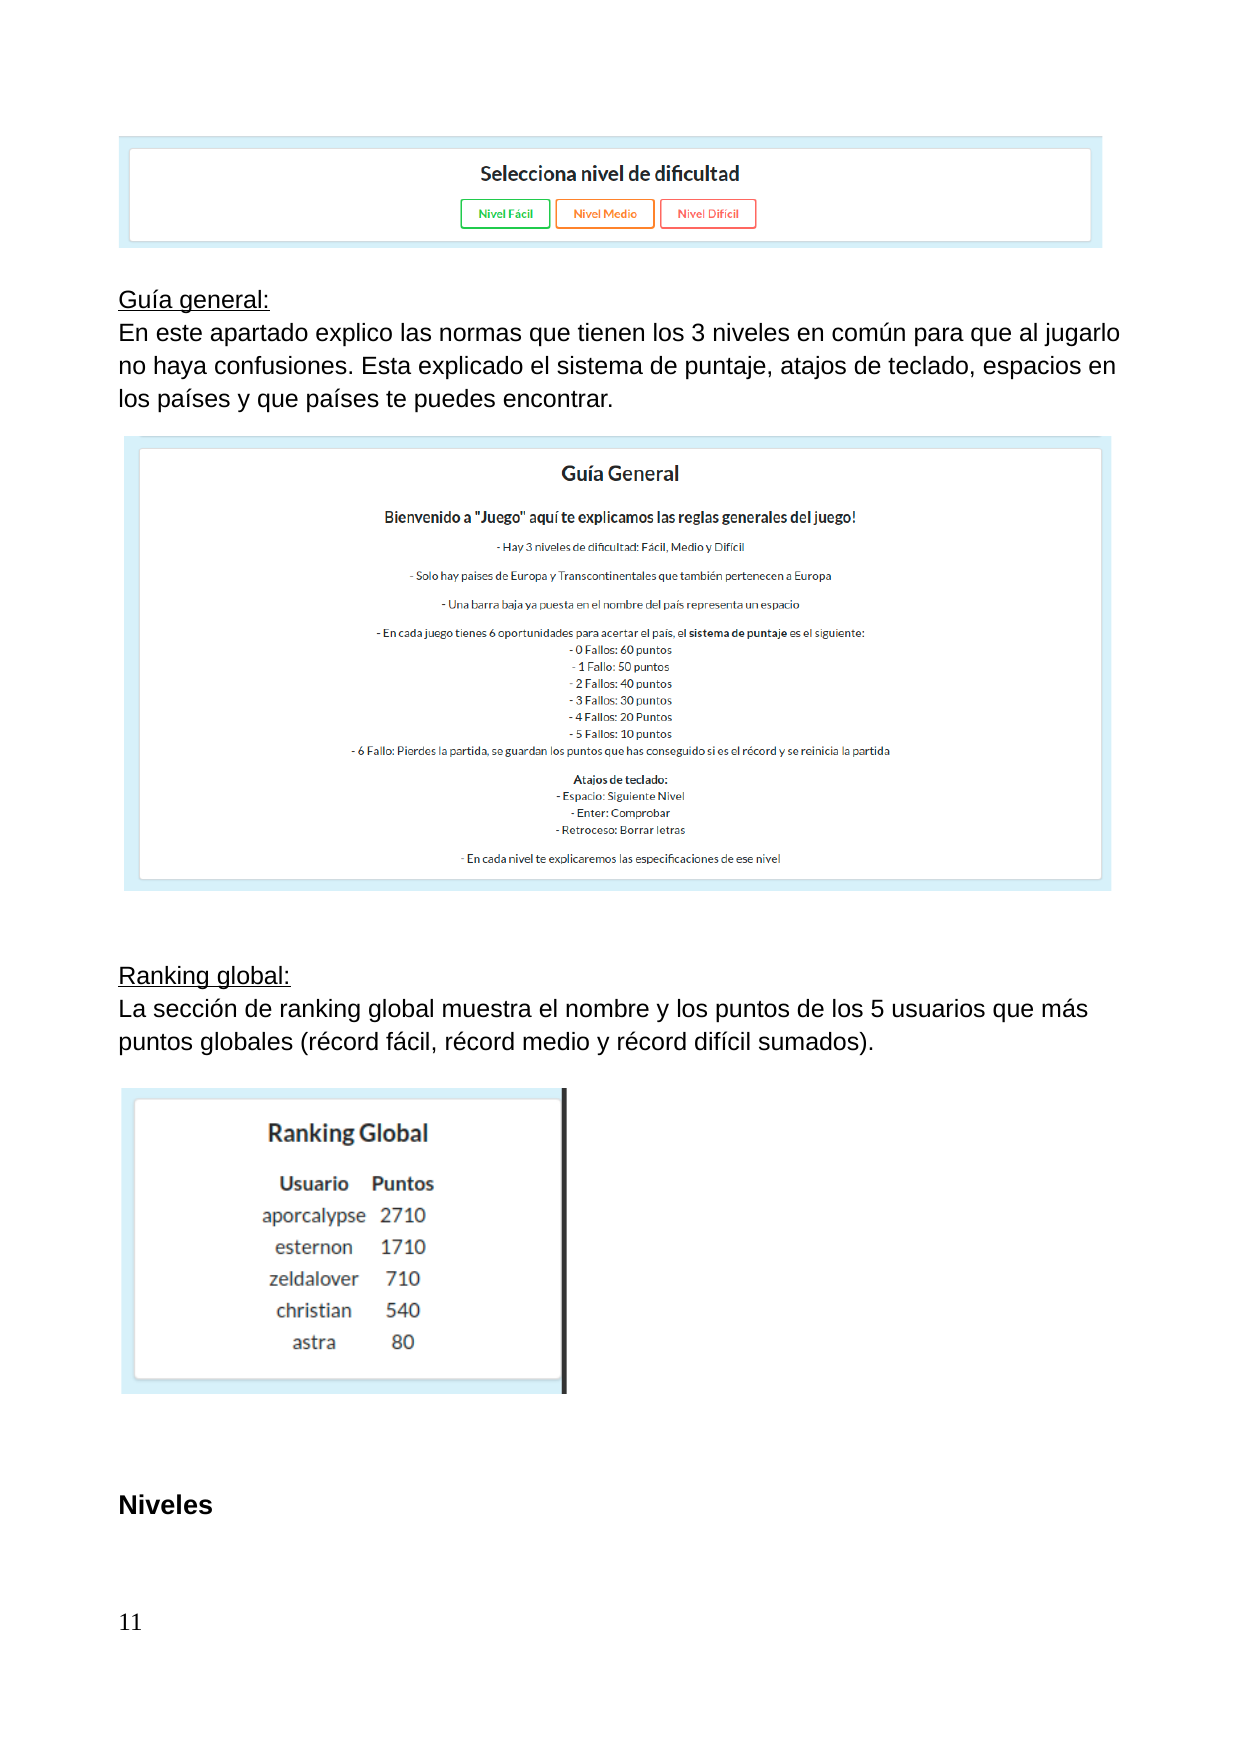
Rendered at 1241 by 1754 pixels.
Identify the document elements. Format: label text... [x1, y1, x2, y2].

text Ranking global: [118, 961, 1122, 990]
text Guía general: [118, 285, 1122, 313]
picture [118, 136, 307, 178]
picture [281, 1088, 358, 1241]
text Niveles [118, 1489, 1122, 1521]
text La sección de ranking global muestra el nombre y los puntos de los 5 usuarios que más puntos globales (récord fácil, récord medio y récord difícil sumados). [118, 994, 1122, 1056]
picture [124, 436, 311, 891]
text En este apartado explico las normas que tienen los 3 niveles en común para que al jugarlo no haya confusiones. Esta explicado el sistema de puntaje, atajos de teclado, espacios en los países y que países te puedes encontrar. [118, 318, 1122, 412]
